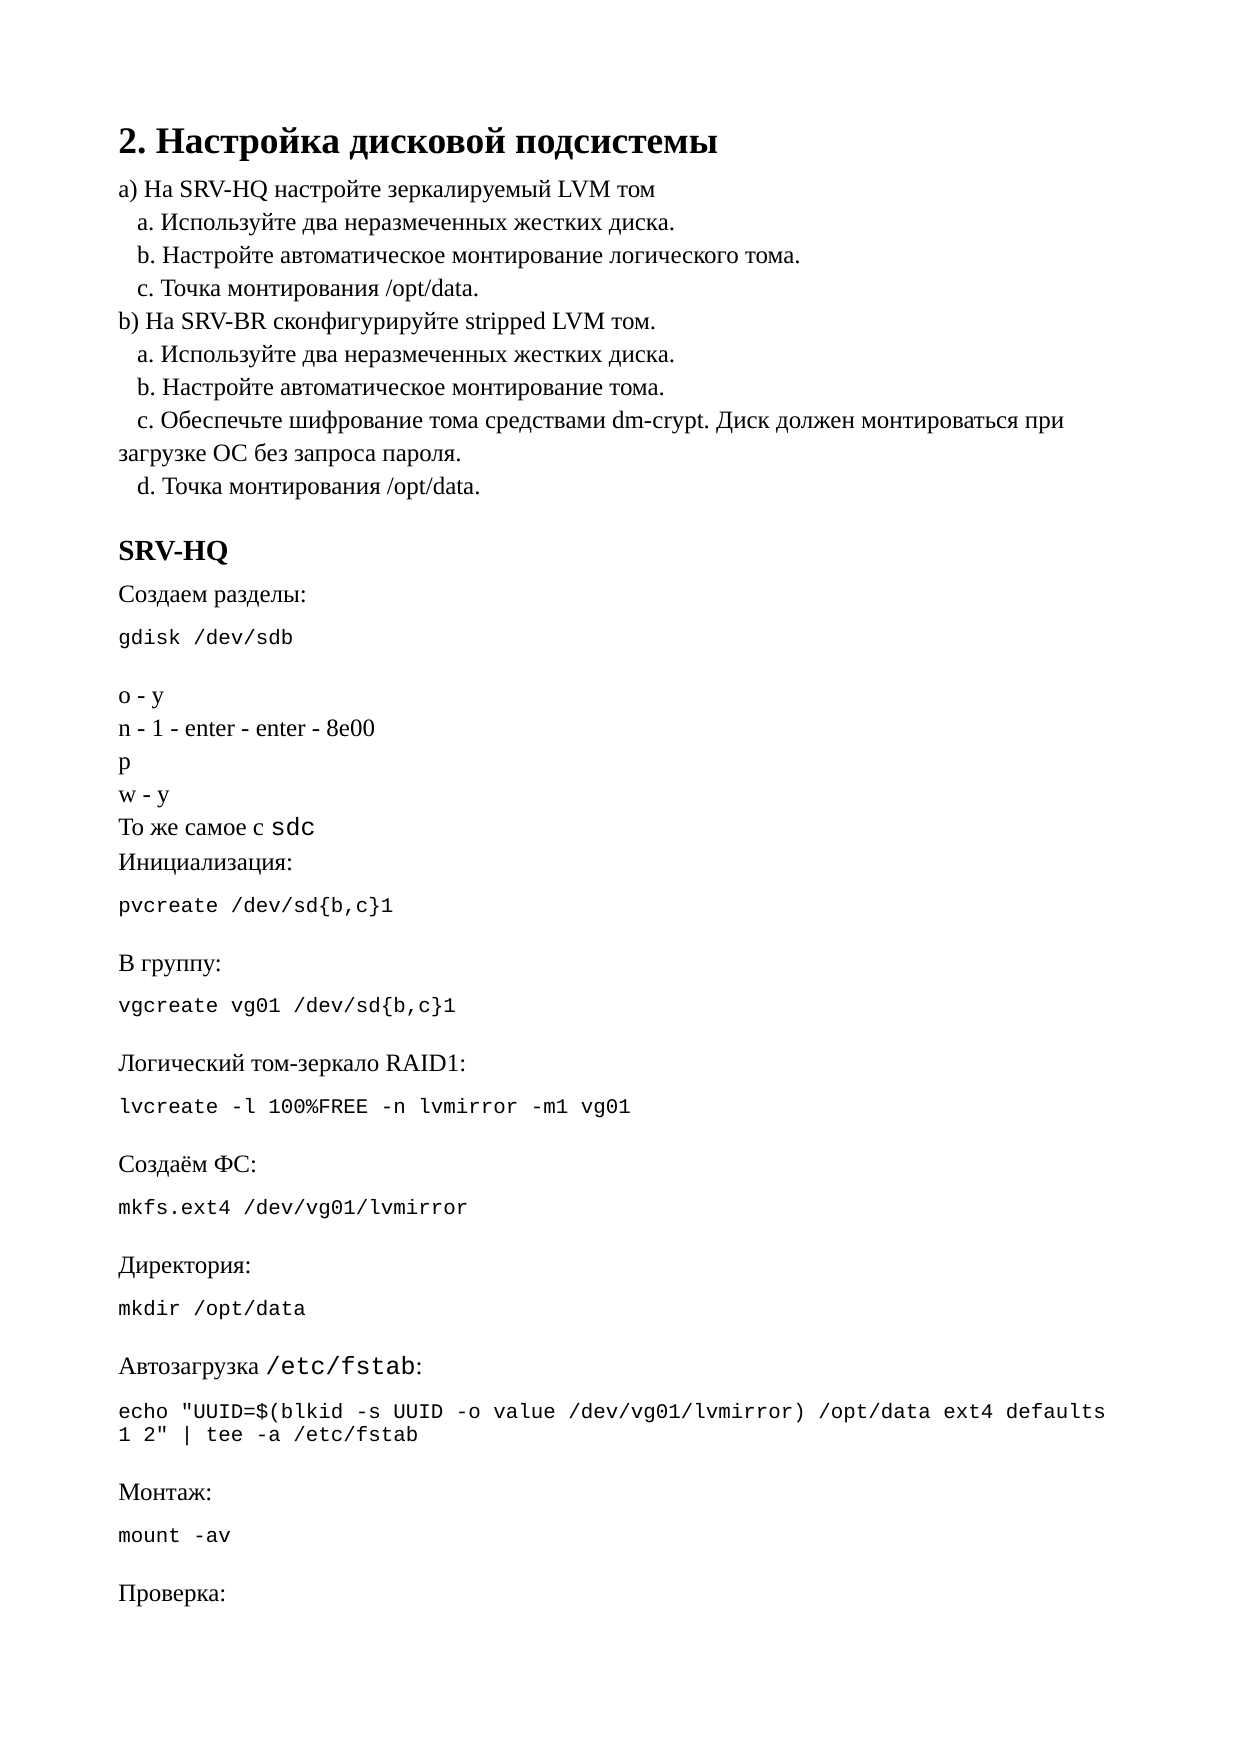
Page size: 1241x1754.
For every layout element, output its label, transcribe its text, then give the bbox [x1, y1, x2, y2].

text mount -av [118, 1525, 1122, 1549]
text a) На SRV-HQ настройте зеркалируемый LVM том a. Используйте два неразмеченных жестких диска. b. Настройте автоматическое монтирование логического тома. c. Точка монтирования /opt/data. b) На SRV-BR сконфигурируйте stripped LVM том. a. Используйте два неразмеченных жестких диска. b. Настройте автоматическое монтирование тома. c. Обеспечьте шифрование тома средствами dm-crypt. Диск должен монтироваться при загрузке ОС без запроса пароля. d. Точка монтирования /opt/data. [118, 174, 1122, 500]
text Монтаж: [118, 1477, 1122, 1506]
text mkdir /opt/data [118, 1298, 1122, 1321]
text o - y n - 1 - enter - enter - 8e00 p w - y То же самое с sdc Инициализация: [118, 680, 1122, 876]
text lvcreate -l 100%FREE -n lvmirror -m1 vg01 [118, 1096, 1122, 1120]
text В группу: [118, 948, 1122, 977]
text Автозагрузка /etc/fstab: [118, 1351, 1122, 1382]
text pvcreate /dev/sd{b,c}1 [118, 895, 1122, 918]
text mkfs.ext4 /dev/vg01/lvmirror [118, 1197, 1122, 1221]
text Создаём ФС: [118, 1149, 1122, 1178]
text Проверка: [118, 1578, 1122, 1607]
text vgcreate vg01 /dev/sd{b,c}1 [118, 995, 1122, 1019]
text gdisk /dev/sdb [118, 627, 1122, 650]
subtitle SRV-HQ [118, 533, 1122, 567]
text echo "UUID=$(blkid -s UUID -o value /dev/vg01/lvmirror) /opt/data ext4 defaults 1 2" | tee -a /etc/fstab [118, 1401, 1122, 1448]
text Логический том-зеркало RAID1: [118, 1048, 1122, 1077]
subtitle 2. Настройка дисковой подсистемы [118, 118, 1122, 161]
text Директория: [118, 1250, 1122, 1279]
text Создаем разделы: [118, 579, 1122, 608]
